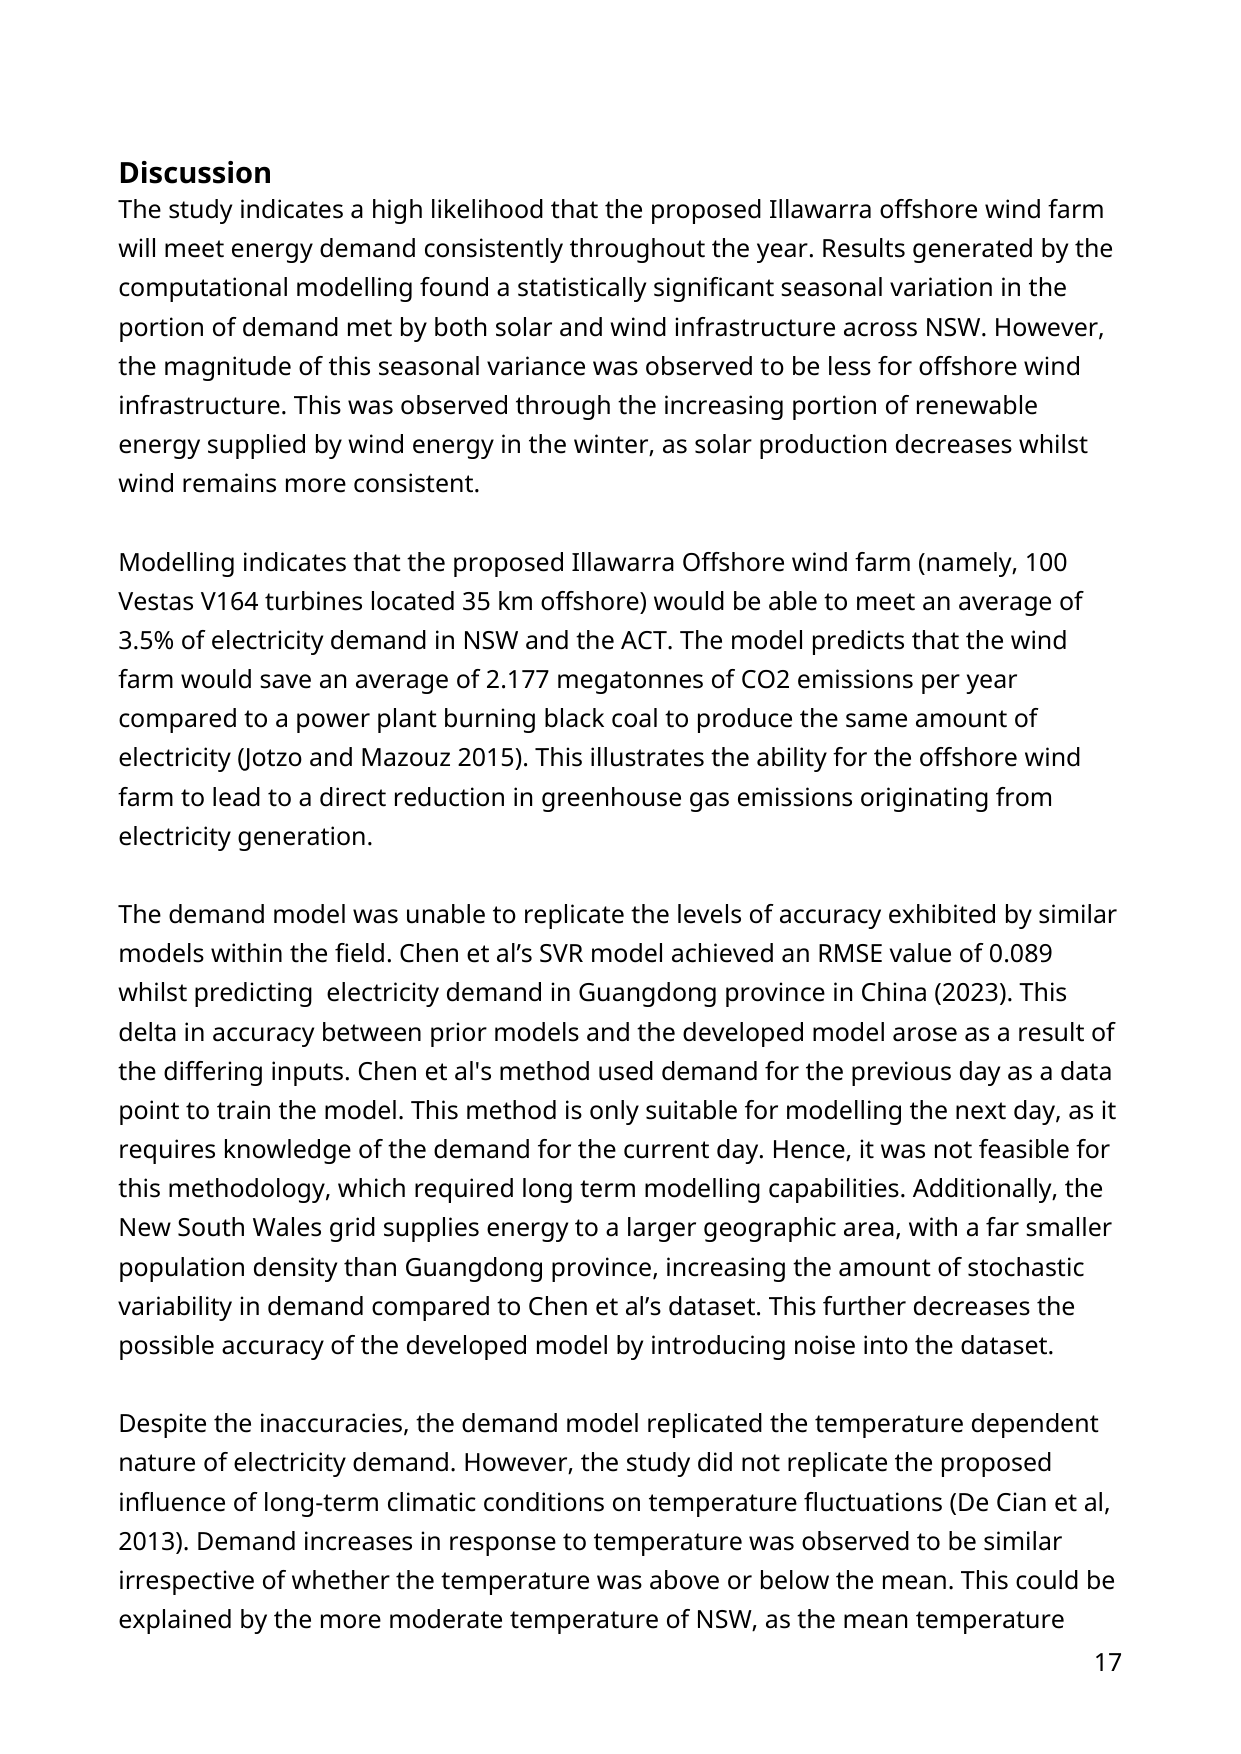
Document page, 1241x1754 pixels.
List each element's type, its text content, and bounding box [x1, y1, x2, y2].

subtitle Discussion [118, 152, 1122, 192]
text The demand model was unable to replicate the levels of accuracy exhibited by similar models within the field. Chen et al’s SVR model achieved an RMSE value of 0.089 whilst predicting electricity demand in Guangdong province in China (2023). This delta in accuracy between prior models and the developed model arose as a result of the differing inputs. Chen et al's method used demand for the previous day as a data point to train the model. This method is only suitable for modelling the next day, as it requires knowledge of the demand for the current day. Hence, it was not feasible for this methodology, which required long term modelling capabilities. Additionally, the New South Wales grid supplies energy to a larger geographic area, with a far smaller population density than Guangdong province, increasing the amount of stochastic variability in demand compared to Chen et al’s dataset. This further decreases the possible accuracy of the developed model by introducing noise into the dataset. [118, 897, 1122, 1362]
text Despite the inaccuracies, the demand model replicated the temperature dependent nature of electricity demand. However, the study did not replicate the proposed influence of long-term climatic conditions on temperature fluctuations (De Cian et al, 2013). Demand increases in response to temperature was observed to be similar irrespective of whether the temperature was above or below the mean. This could be explained by the more moderate temperature of NSW, as the mean temperature [118, 1406, 1122, 1636]
text Modelling indicates that the proposed Illawarra Offshore wind farm (namely, 100 Vestas V164 turbines located 35 km offshore) would be able to meet an average of 3.5% of electricity demand in NSW and the ACT. The model predicts that the wind farm would save an average of 2.177 megatonnes of CO2 emissions per year compared to a power plant burning black coal to produce the same amount of electricity (Jotzo and Mazouz 2015). This illustrates the ability for the offshore wind farm to lead to a direct reduction in greenhouse gas emissions originating from electricity generation. [118, 544, 1122, 852]
text The study indicates a high likelihood that the proposed Illawarra offshore wind farm will meet energy demand consistently throughout the year. Results generated by the computational modelling found a statistically significant seasonal variation in the portion of demand met by both solar and wind infrastructure across NSW. However, the magnitude of this seasonal variance was observed to be less for offshore wind infrastructure. This was observed through the increasing portion of renewable energy supplied by wind energy in the winter, as solar production decreases whilst wind remains more consistent. [118, 192, 1122, 500]
